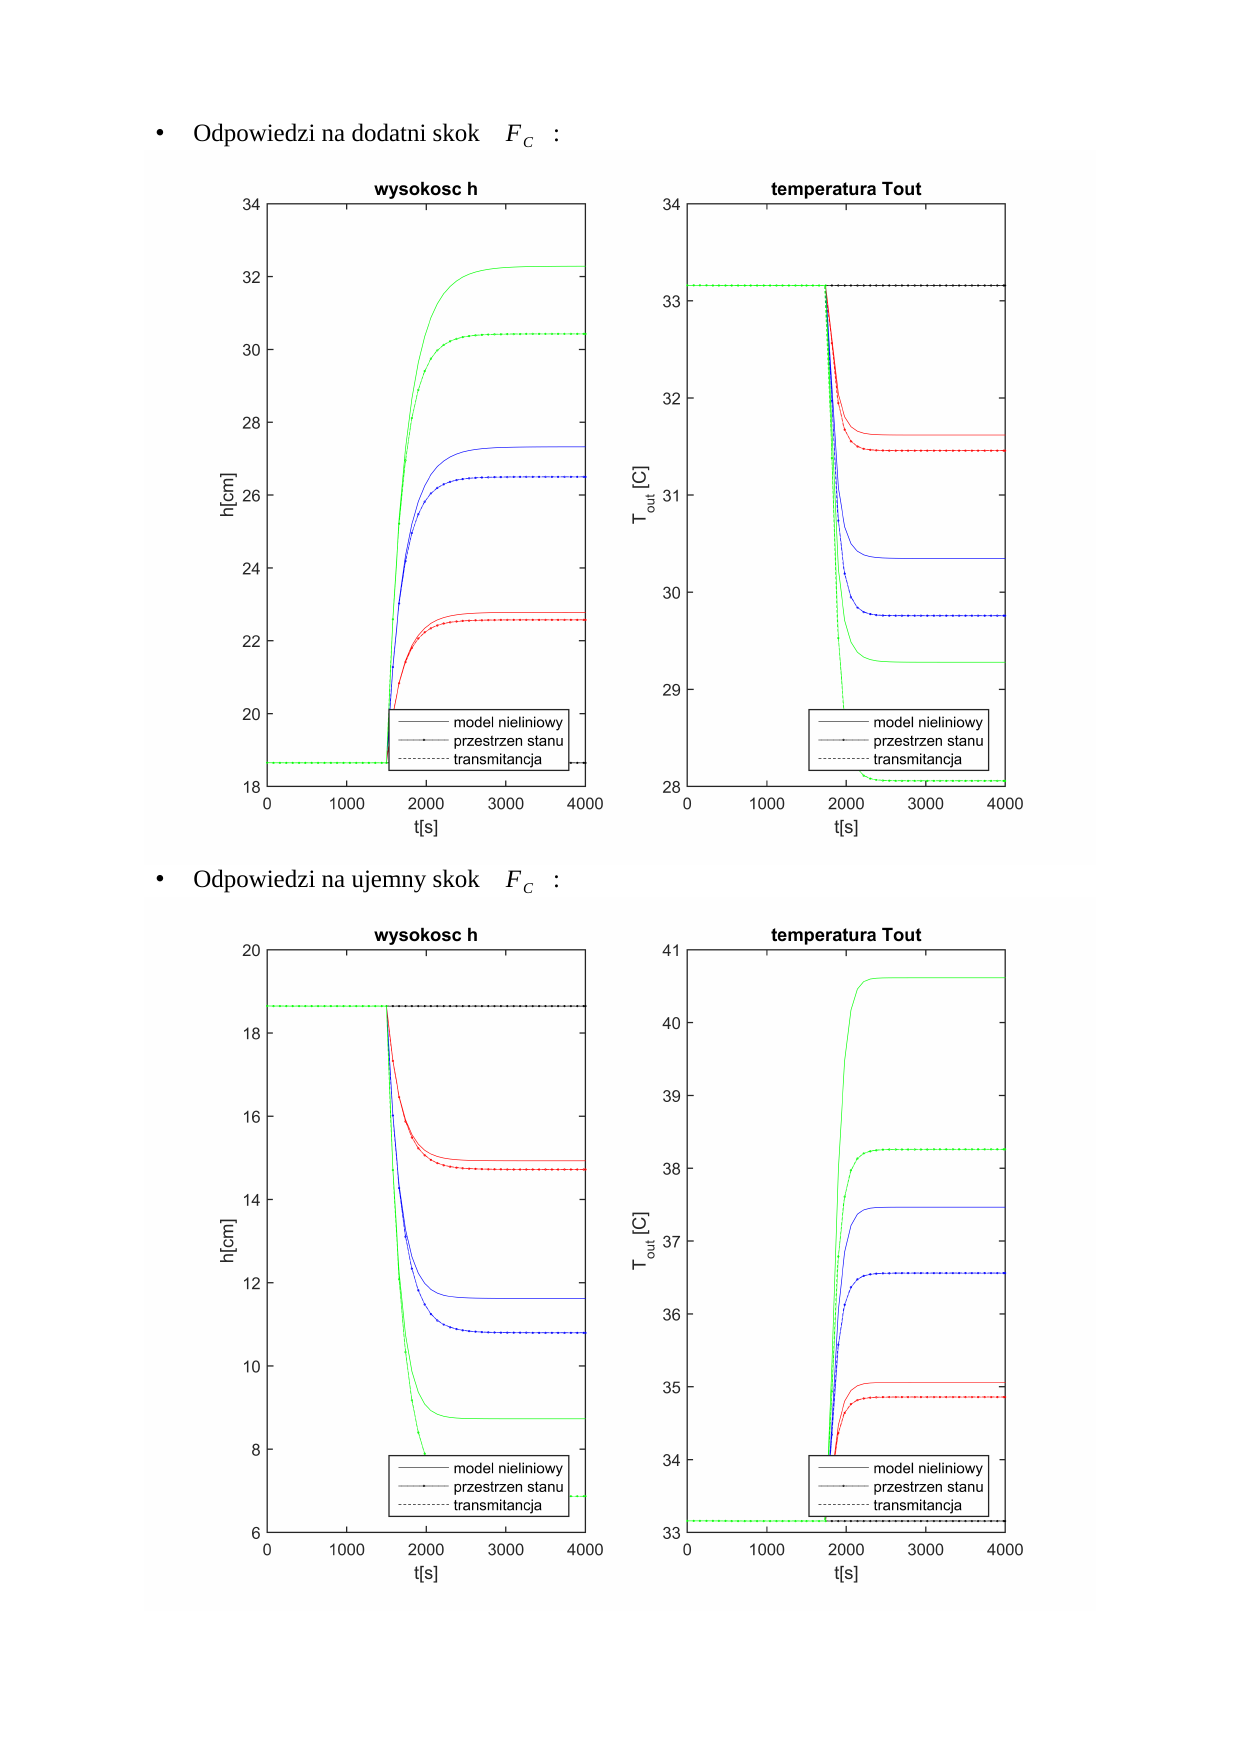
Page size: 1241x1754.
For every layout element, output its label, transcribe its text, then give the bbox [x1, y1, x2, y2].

list Odpowiedzi na dodatni skok : [156, 118, 1122, 151]
picture [143, 897, 1097, 1611]
list Odpowiedzi na ujemny skok : [156, 864, 1122, 897]
picture [143, 150, 1097, 865]
